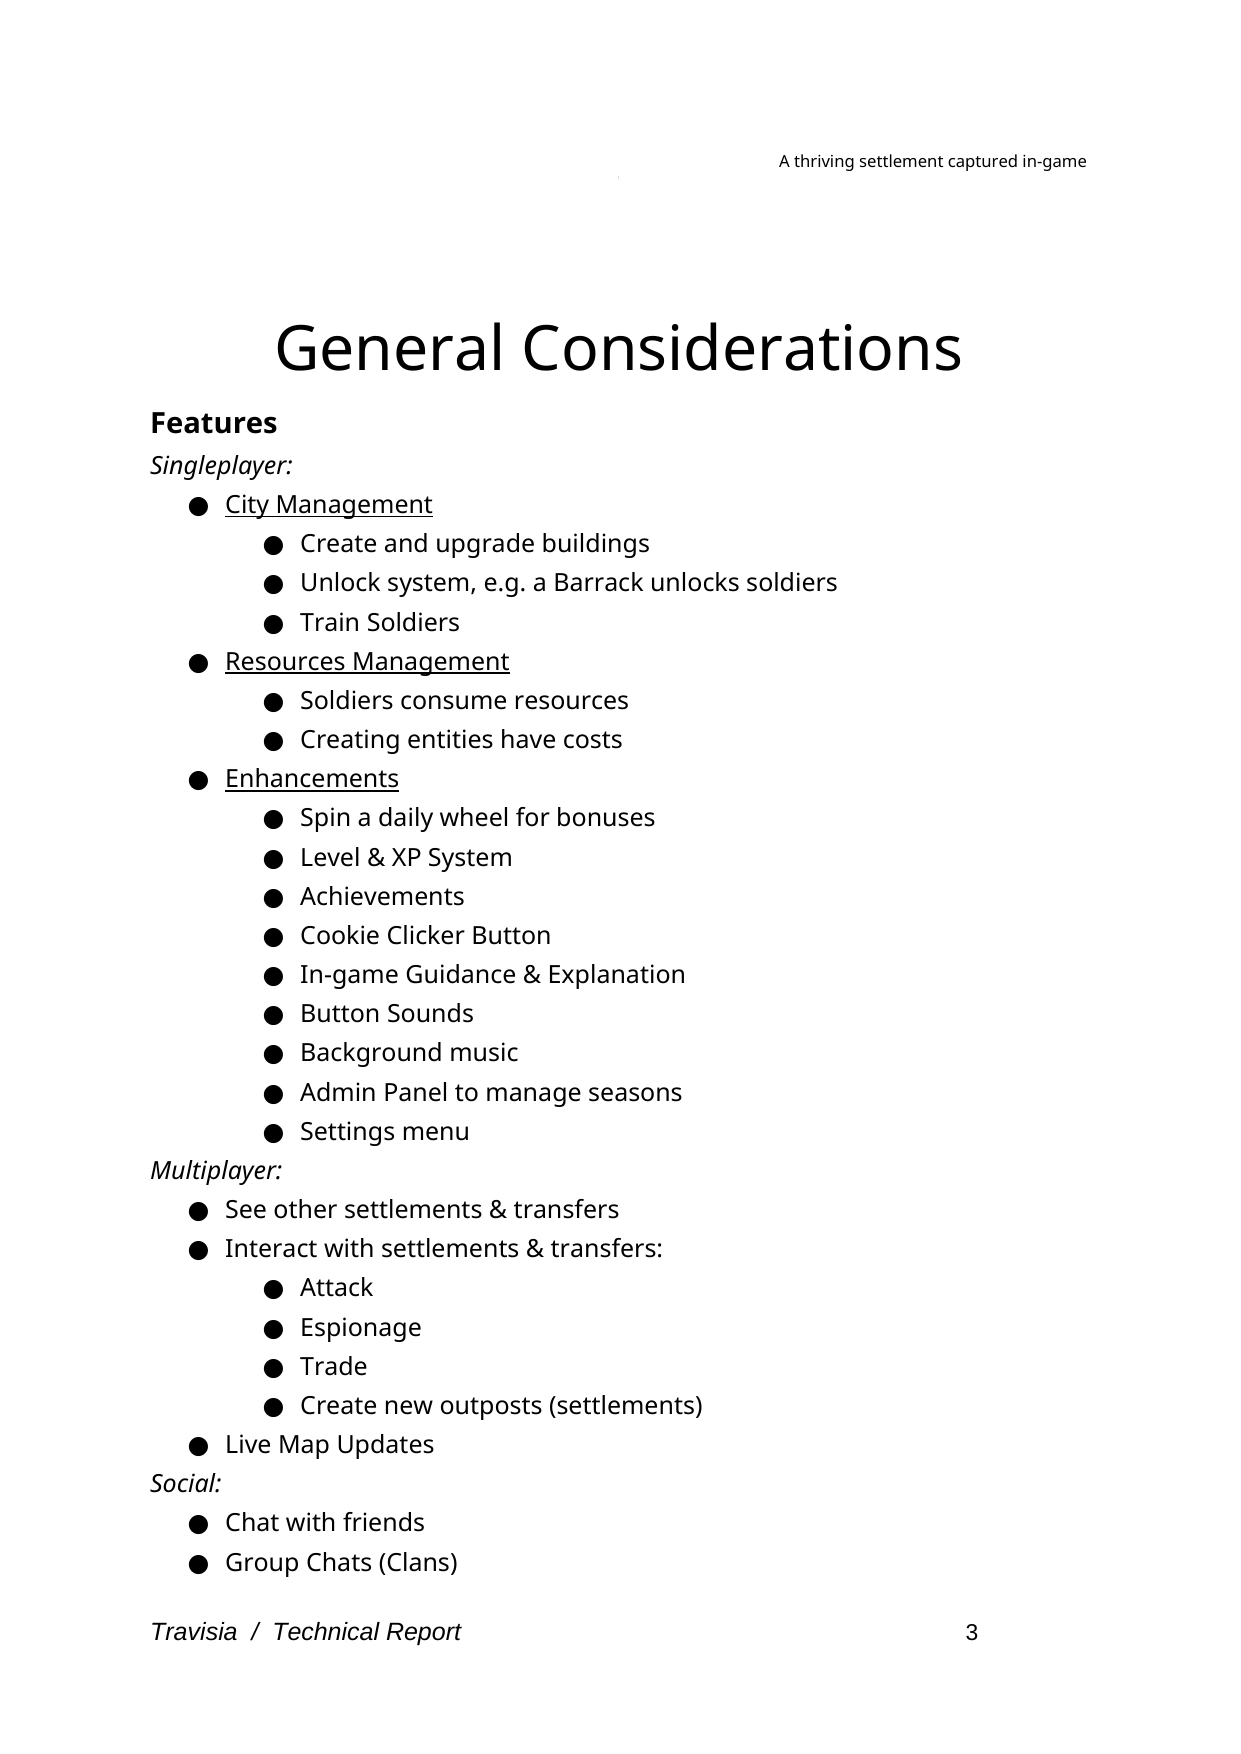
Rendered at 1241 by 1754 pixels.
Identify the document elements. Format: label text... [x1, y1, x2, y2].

text Singleplayer: [150, 447, 1087, 482]
list Cookie Clicker Button [262, 917, 1087, 952]
list Spin a daily wheel for bonuses [262, 800, 1087, 834]
list Background music [262, 1035, 1087, 1069]
list Admin Panel to manage seasons [262, 1074, 1087, 1108]
list Interact with settlements & transfers: [187, 1231, 1087, 1265]
list Achievements [262, 878, 1087, 912]
list Create and upgrade buildings [262, 526, 1087, 560]
text A thriving settlement captured in-game [150, 150, 1087, 173]
list Button Sounds [262, 996, 1087, 1030]
list Settings menu [262, 1113, 1087, 1147]
list Enhancements [187, 761, 1087, 795]
list Live Map Updates [187, 1427, 1087, 1461]
list Attack [262, 1270, 1087, 1304]
list In-game Guidance & Explanation [262, 957, 1087, 991]
list Trade [262, 1348, 1087, 1382]
text Multiplayer: [150, 1152, 1087, 1187]
list Group Chats (Clans) [187, 1544, 1087, 1578]
list Espionage [262, 1309, 1087, 1343]
text General Considerations [150, 304, 1087, 389]
list Train Soldiers [262, 604, 1087, 638]
list Creating entities have costs [262, 722, 1087, 756]
list Resources Management [187, 643, 1087, 677]
list Soldiers consume resources [262, 682, 1087, 717]
list See other settlements & transfers [187, 1192, 1087, 1226]
text Social: [150, 1466, 1087, 1500]
list Create new outposts (settlements) [262, 1387, 1087, 1422]
list Level & XP System [262, 839, 1087, 873]
list Unlock system, e.g. a Barrack unlocks soldiers [262, 565, 1087, 599]
text Features [150, 402, 1087, 442]
list Chat with friends [187, 1505, 1087, 1539]
list City Management [187, 487, 1087, 521]
